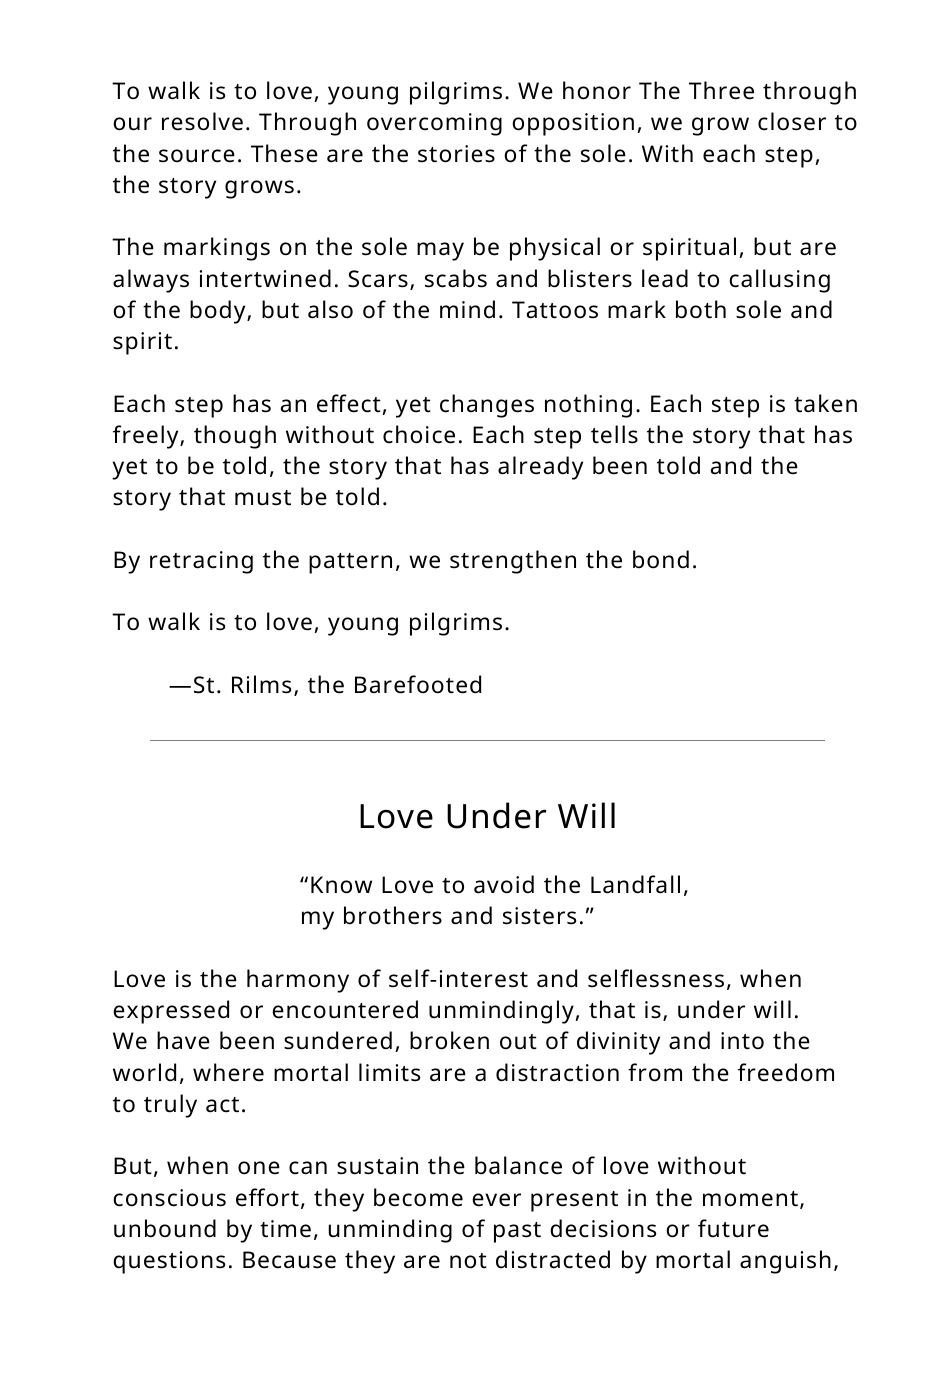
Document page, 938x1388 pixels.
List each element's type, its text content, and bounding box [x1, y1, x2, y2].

text “Know Love to avoid the Landfall, my brothers and sisters.” [300, 869, 862, 932]
text By retracing the pattern, we strengthen the bond. [112, 544, 862, 575]
text Love Under Will [112, 792, 862, 838]
text —St. Rilms, the Barefooted [169, 669, 862, 700]
text The markings on the sole may be physical or spiritual, but are always intertwined. Scars, scabs and blisters lead to callusing of the body, but also of the mind. Tattoos mark both sole and spirit. [112, 231, 862, 356]
text To walk is to love, young pilgrims. We honor The Three through our resolve. Through overcoming opposition, we grow closer to the source. These are the stories of the sole. With each step, the story grows. [112, 75, 862, 200]
text Love is the harmony of self-interest and selflessness, when expressed or encountered unmindingly, that is, under will. We have been sundered, broken out of divinity and into the world, where mortal limits are a distraction from the freedom to truly act. [112, 963, 862, 1119]
text But, when one can sustain the balance of love without conscious effort, they become ever present in the moment, unbound by time, unminding of past decisions or future questions. Because they are not distracted by mortal anguish, [112, 1150, 862, 1275]
text Each step has an effect, yet changes nothing. Each step is taken freely, though without choice. Each step tells the story that has yet to be told, the story that has already been told and the story that must be told. [112, 387, 862, 512]
text To walk is to love, young pilgrims. [112, 606, 862, 637]
